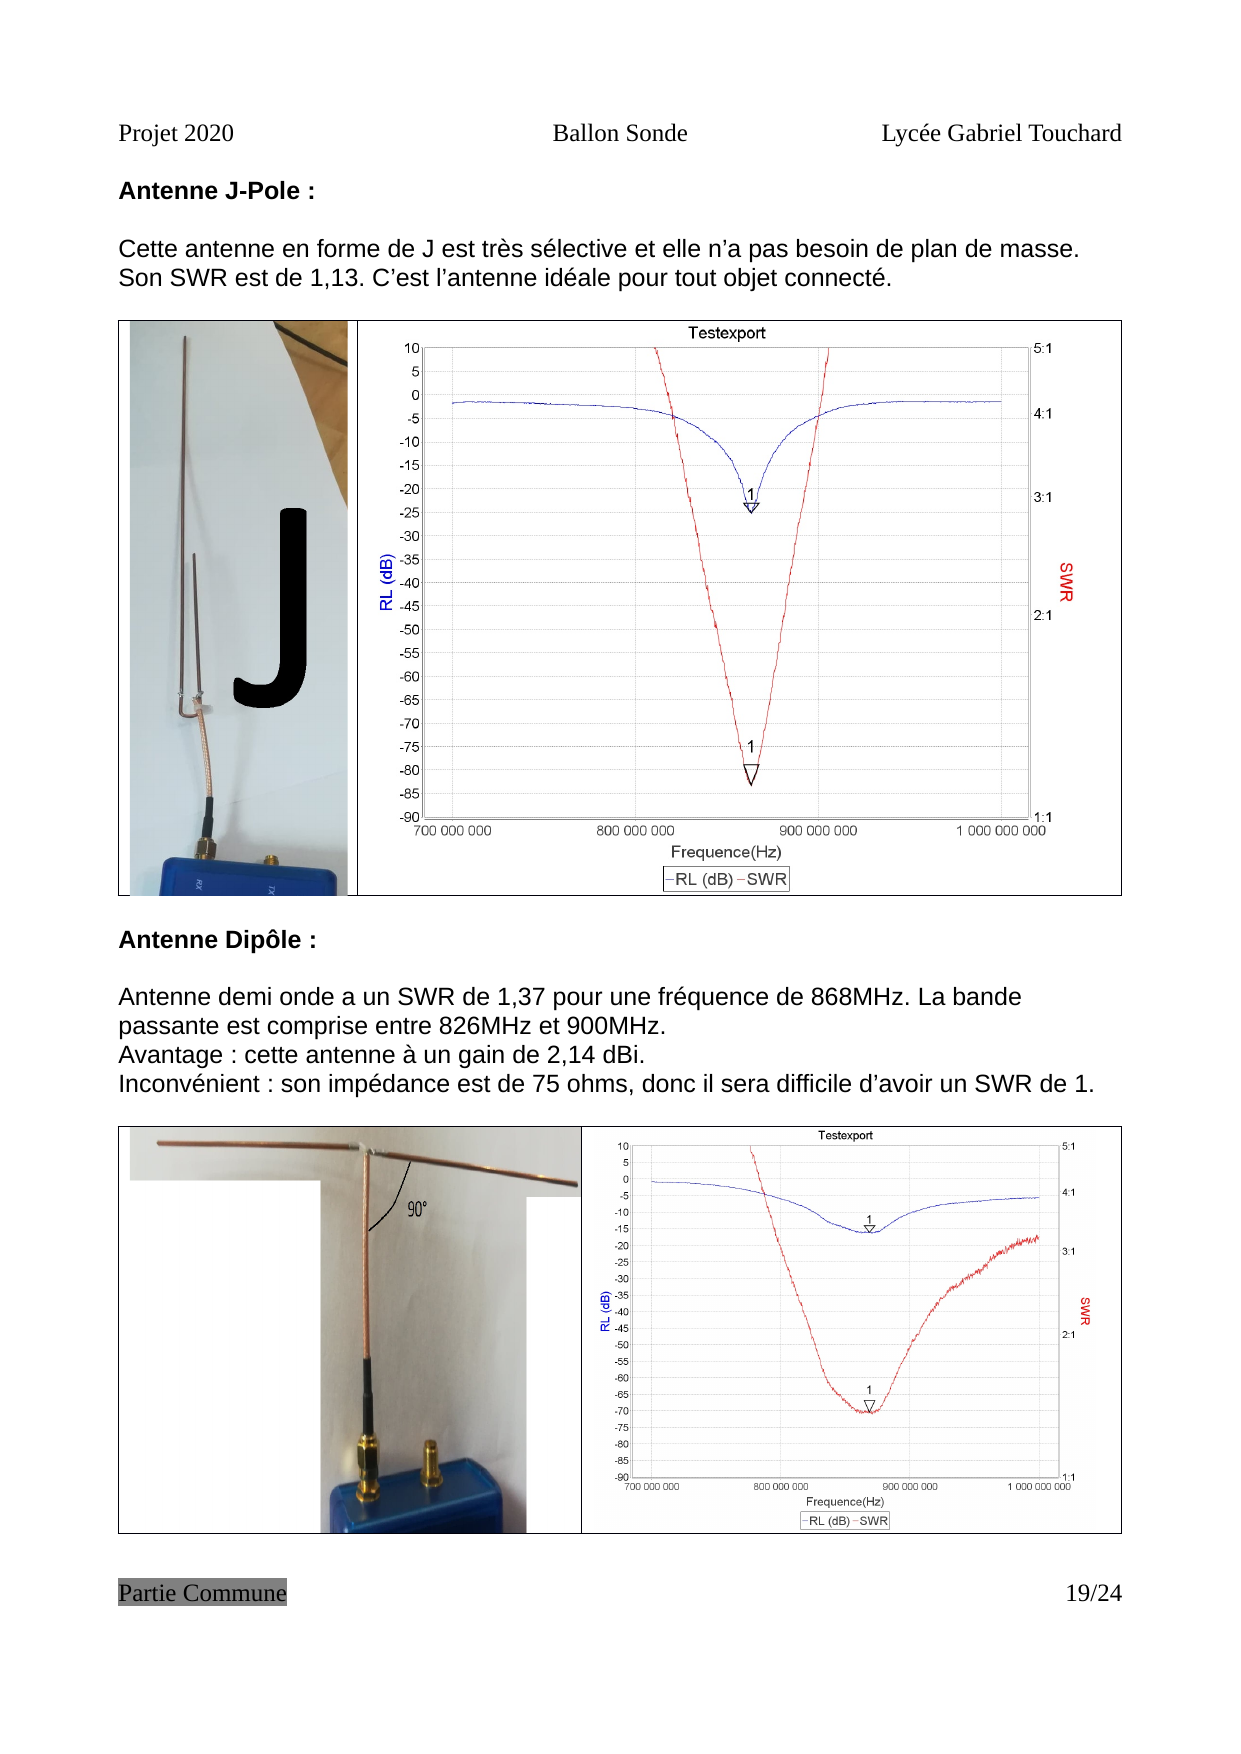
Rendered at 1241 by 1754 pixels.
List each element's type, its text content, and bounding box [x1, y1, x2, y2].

table_header [358, 321, 1121, 895]
text Antenne Dipôle : [118, 925, 1122, 954]
text Cette antenne en forme de J est très sélective et elle n’a pas besoin de plan de masse. Son SWR est de 1,13. C’est l’antenne idéale pour tout objet connecté. [118, 234, 1122, 291]
picture [369, 321, 1083, 892]
text Antenne demi onde a un SWR de 1,37 pour une fréquence de 868MHz. La bande passante est comprise entre 826MHz et 900MHz. [118, 982, 1122, 1040]
text Avantage : cette antenne à un gain de 2,14 dBi. [118, 1040, 1122, 1069]
table_header [582, 1127, 1121, 1533]
picture [593, 1127, 1097, 1530]
table_header [119, 1127, 129, 1533]
table_header [348, 321, 357, 895]
table_header [119, 321, 129, 895]
text Inconvénient : son impédance est de 75 ohms, donc il sera difficile d’avoir un SWR de 1. [118, 1069, 1122, 1097]
text Antenne J-Pole : [118, 176, 1122, 205]
